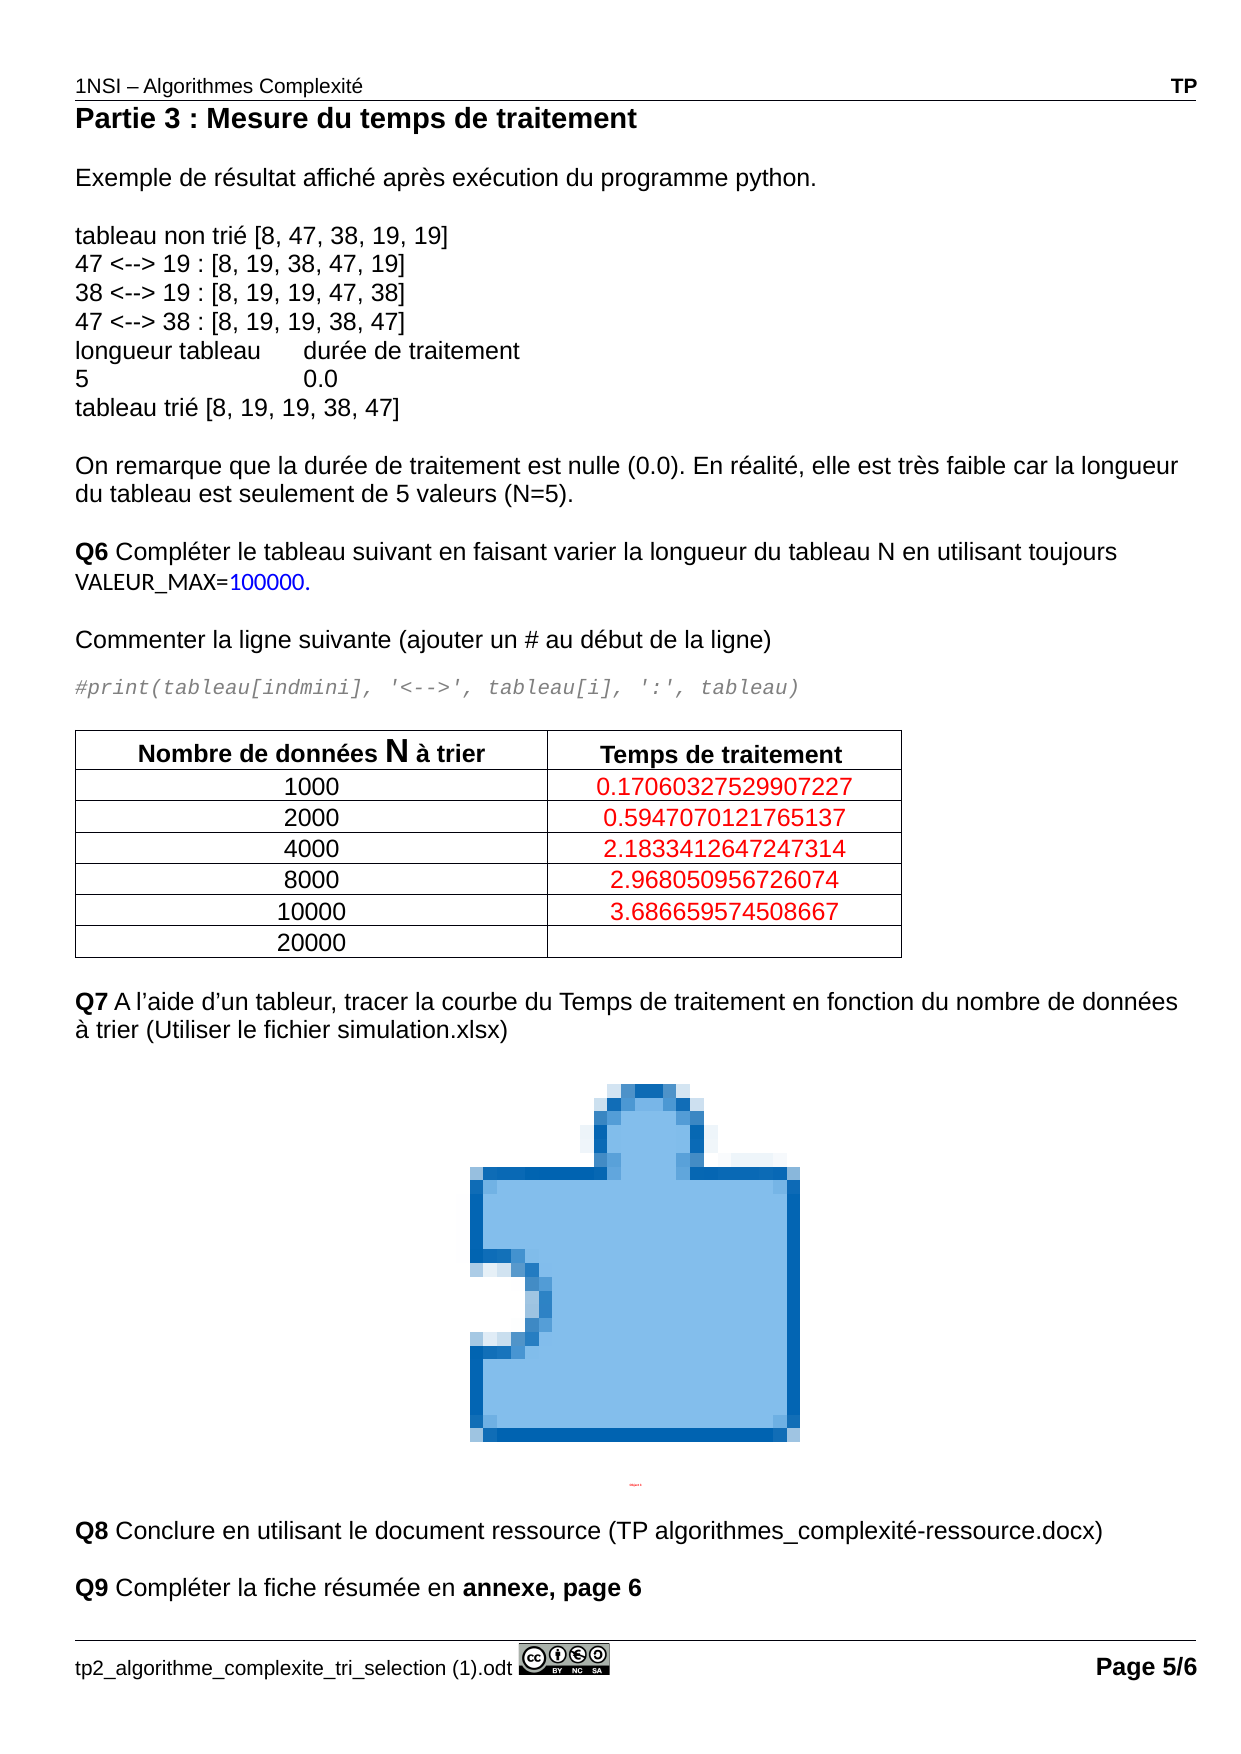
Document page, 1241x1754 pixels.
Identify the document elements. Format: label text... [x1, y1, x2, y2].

text Q7 A l’aide d’un tableur, tracer la courbe du Temps de traitement en fonction du nombre de données à trier (Utiliser le fichier simulation.xlsx) [75, 986, 1196, 1044]
text Q8 Conclure en utilisant le document ressource (TP algorithmes_complexité-ressource.docx) [75, 1516, 1196, 1545]
table_cell 4000 [76, 833, 547, 863]
table_cell 0.5947070121765137 [548, 801, 901, 832]
text tableau trié [8, 19, 19, 38, 47] [75, 393, 1196, 422]
table_cell 2.968050956726074 [548, 864, 901, 894]
text longueur tableau durée de traitement [75, 336, 1196, 364]
table_cell 1000 [76, 770, 547, 800]
table_cell 0.17060327529907227 [548, 770, 901, 800]
text 5 0.0 [75, 364, 1196, 393]
text Partie 3 : Mesure du temps de traitement [75, 101, 1196, 134]
table_cell 3.686659574508667 [548, 895, 901, 925]
table_cell 20000 [76, 926, 547, 957]
text tableau non trié [8, 47, 38, 19, 19] [75, 221, 1196, 249]
table_cell 2000 [76, 801, 547, 832]
text 47 <--> 19 : [8, 19, 38, 47, 19] [75, 249, 1196, 278]
table_cell [548, 926, 901, 957]
table_cell 10000 [76, 895, 547, 925]
text On remarque que la durée de traitement est nulle (0.0). En réalité, elle est très faible car la longueur du tableau est seulement de 5 valeurs (N=5). [75, 451, 1196, 508]
table_cell 2.1833412647247314 [548, 833, 901, 863]
text 47 <--> 38 : [8, 19, 19, 38, 47] [75, 307, 1196, 336]
text Commenter la ligne suivante (ajouter un # au début de la ligne) [75, 625, 1196, 654]
table_cell 8000 [76, 864, 547, 894]
text #print(tableau[indmini], '<-->', tableau[i], ':', tableau) [75, 677, 1196, 701]
text Exemple de résultat affiché après exécution du programme python. [75, 163, 1196, 192]
text Q9 Compléter la fiche résumée en annexe, page 6 [75, 1573, 1196, 1602]
text 38 <--> 19 : [8, 19, 19, 47, 38] [75, 278, 1196, 307]
table_header Nombre de données N à trier [76, 731, 547, 769]
text Q6 Compléter le tableau suivant en faisant varier la longueur du tableau N en utilisant toujours VALEUR_MAX=100000. [75, 537, 1196, 596]
picture [518, 1643, 610, 1675]
table_header Temps de traitement [548, 731, 901, 769]
